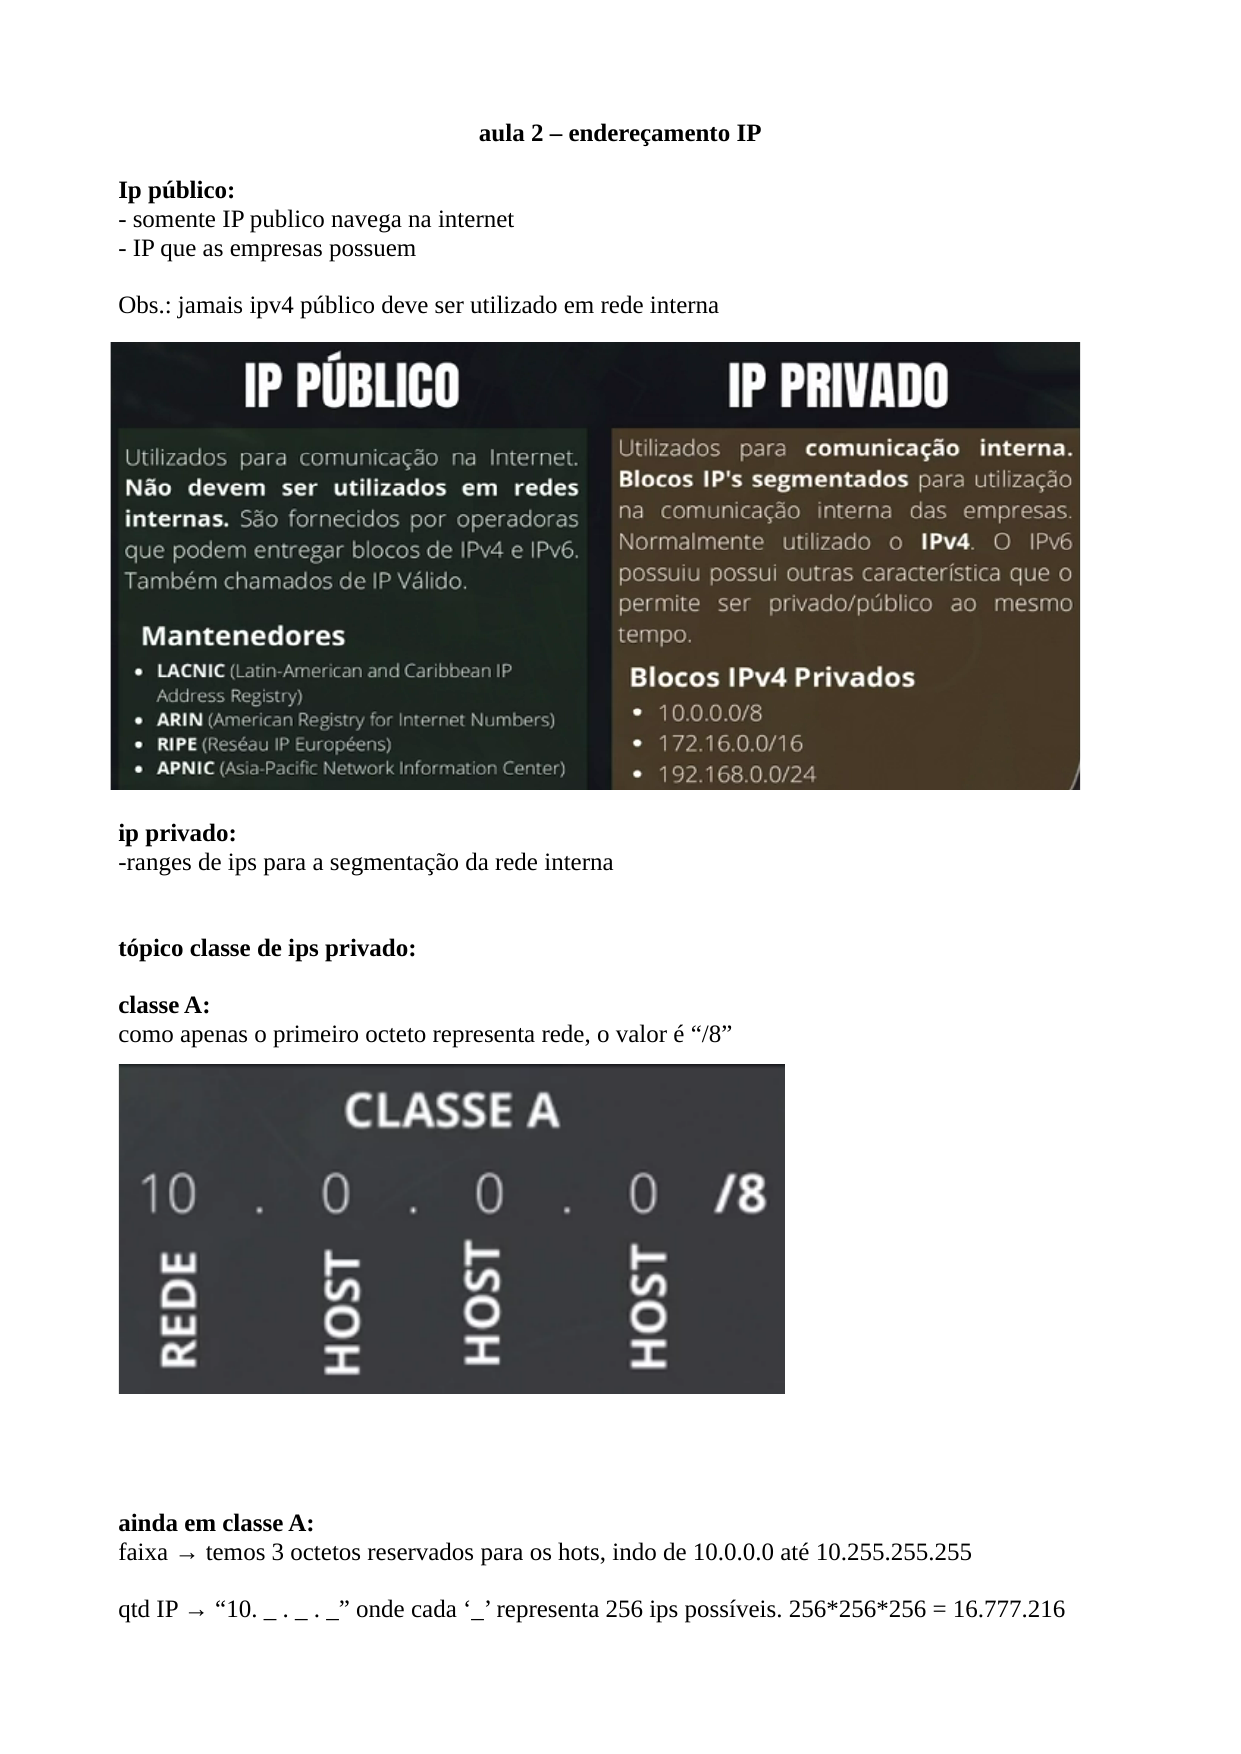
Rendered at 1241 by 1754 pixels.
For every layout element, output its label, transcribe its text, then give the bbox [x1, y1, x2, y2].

text qtd IP → “10. _ . _ . _” onde cada ‘_’ representa 256 ips possíveis. 256*256*256 = 16.777.216 [118, 1594, 1122, 1623]
text - IP que as empresas possuem [118, 233, 1122, 262]
text ip privado: [118, 818, 1122, 847]
text Obs.: jamais ipv4 público deve ser utilizado em rede interna [118, 291, 1122, 319]
picture [110, 342, 1080, 790]
text - somente IP publico navega na internet [118, 204, 1122, 233]
picture [118, 1064, 785, 1394]
text aula 2 – endereçamento IP [118, 118, 1122, 147]
text faixa → temos 3 octetos reservados para os hots, indo de 10.0.0.0 até 10.255.255.255 [118, 1537, 1122, 1565]
text Ip público: [118, 176, 1122, 204]
text ainda em classe A: [118, 1508, 1122, 1537]
text -ranges de ips para a segmentação da rede interna [118, 847, 1122, 875]
text tópico classe de ips privado: [118, 933, 1122, 962]
text como apenas o primeiro octeto representa rede, o valor é “/8” [118, 1019, 1122, 1048]
text classe A: [118, 990, 1122, 1019]
